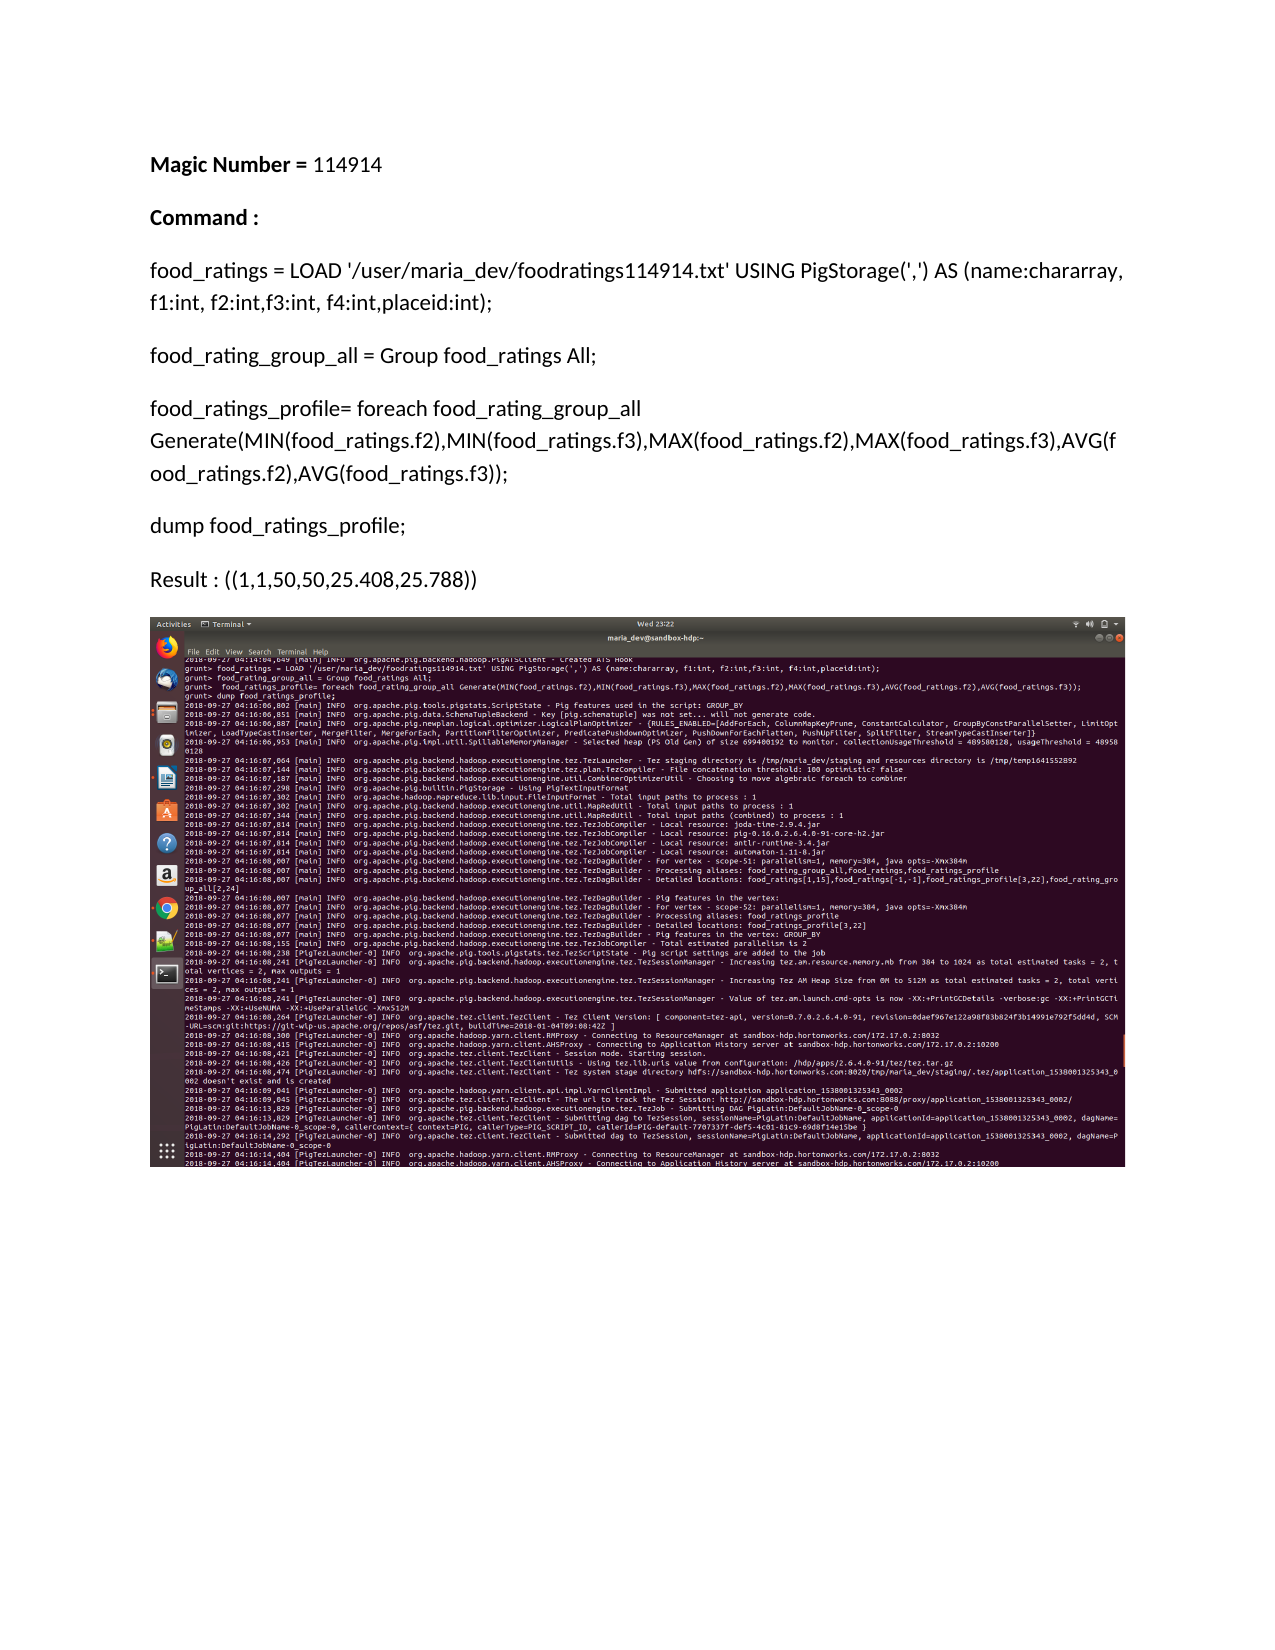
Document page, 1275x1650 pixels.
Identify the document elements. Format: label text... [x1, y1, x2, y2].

text Result : ((1,1,50,50,25.408,25.788)) [150, 565, 1125, 593]
text food_ratings = LOAD '/user/maria_dev/foodratings114914.txt' USING PigStorage(',') AS (name:chararray, f1:int, f2:int,f3:int, f4:int,placeid:int); [150, 256, 1125, 316]
text Magic Number = 114914 [150, 150, 1125, 178]
picture [150, 617, 1125, 1167]
text food_rating_group_all = Group food_ratings All; [150, 341, 1125, 369]
text Command : [150, 203, 1125, 231]
text food_ratings_profile= foreach food_rating_group_all Generate(MIN(food_ratings.f2),MIN(food_ratings.f3),MAX(food_ratings.f2),MAX(food_ratings.f3),AVG(food_ratings.f2),AVG(food_ratings.f3)); [150, 394, 1125, 487]
text dump food_ratings_profile; [150, 512, 1125, 540]
